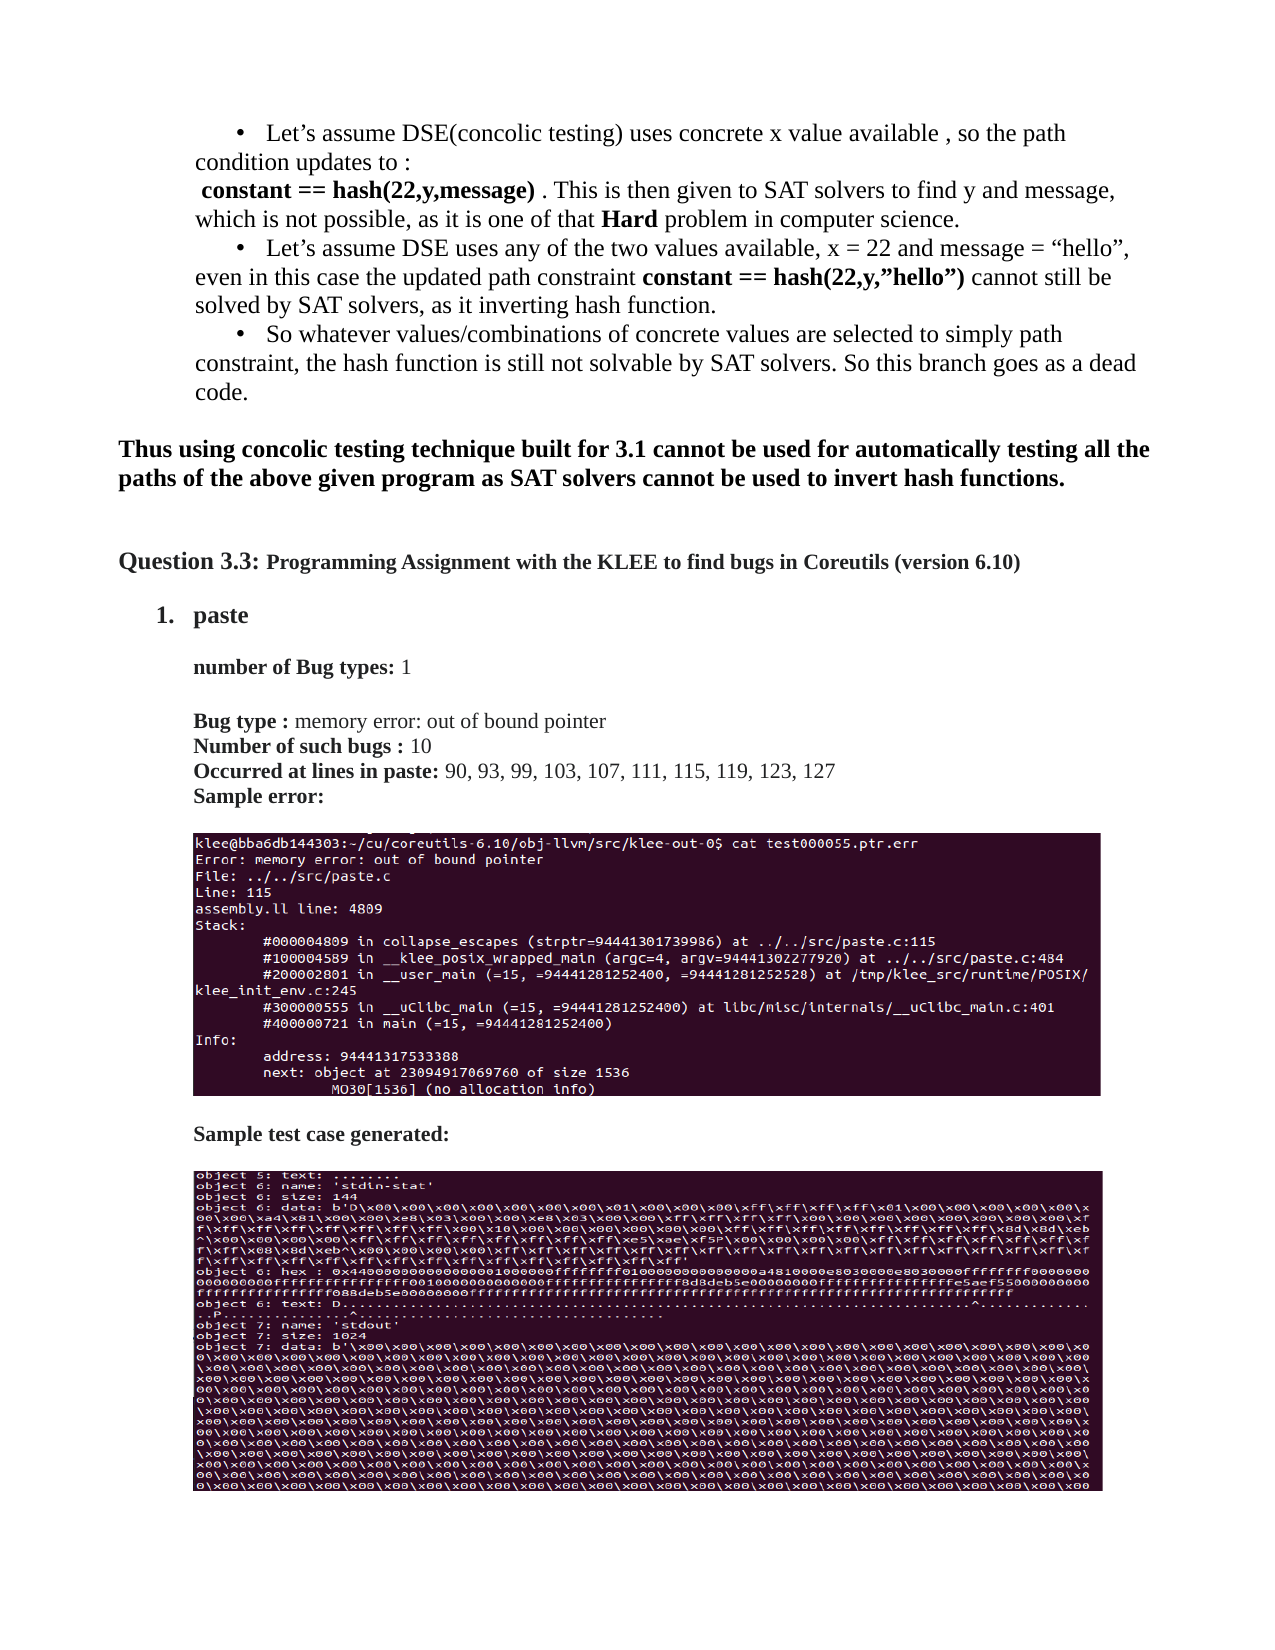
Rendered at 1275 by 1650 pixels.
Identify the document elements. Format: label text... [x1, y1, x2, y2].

list So whatever values/combinations of concrete values are selected to simply path constraint, the hash function is still not solvable by SAT solvers. So this branch goes as a dead code. [195, 319, 1157, 406]
text Thus using concolic testing technique built for 3.1 cannot be used for automatically testing all the paths of the above given program as SAT solvers cannot be used to invert hash functions. [118, 406, 1157, 492]
list paste [156, 600, 1157, 628]
list Sample test case generated: [156, 1096, 1157, 1146]
list Sample error: [156, 783, 1157, 834]
list Bug type : memory error: out of bound pointer Number of such bugs : 10 Occurred at lines in paste: 90, 93, 99, 103, 107, 111, 115, 119, 123, 127 [156, 708, 1157, 783]
list number of Bug types: 1 [156, 628, 1157, 708]
picture [193, 1171, 1103, 1491]
text Question 3.3: Programming Assignment with the KLEE to find bugs in Coreutils (version 6.10) [118, 546, 1157, 574]
list [156, 1171, 1157, 1516]
list Let’s assume DSE(concolic testing) uses concrete x value available , so the path condition updates to : constant == hash(22,y,message) . This is then given to SAT solvers to find y and message, which is not possible, as it is one of that Hard problem in computer science. [195, 118, 1157, 233]
picture [193, 833, 1101, 1096]
list Let’s assume DSE uses any of the two values available, x = 22 and message = “hello”, even in this case the updated path constraint constant == hash(22,y,”hello”) cannot still be solved by SAT solvers, as it inverting hash function. [195, 233, 1157, 319]
